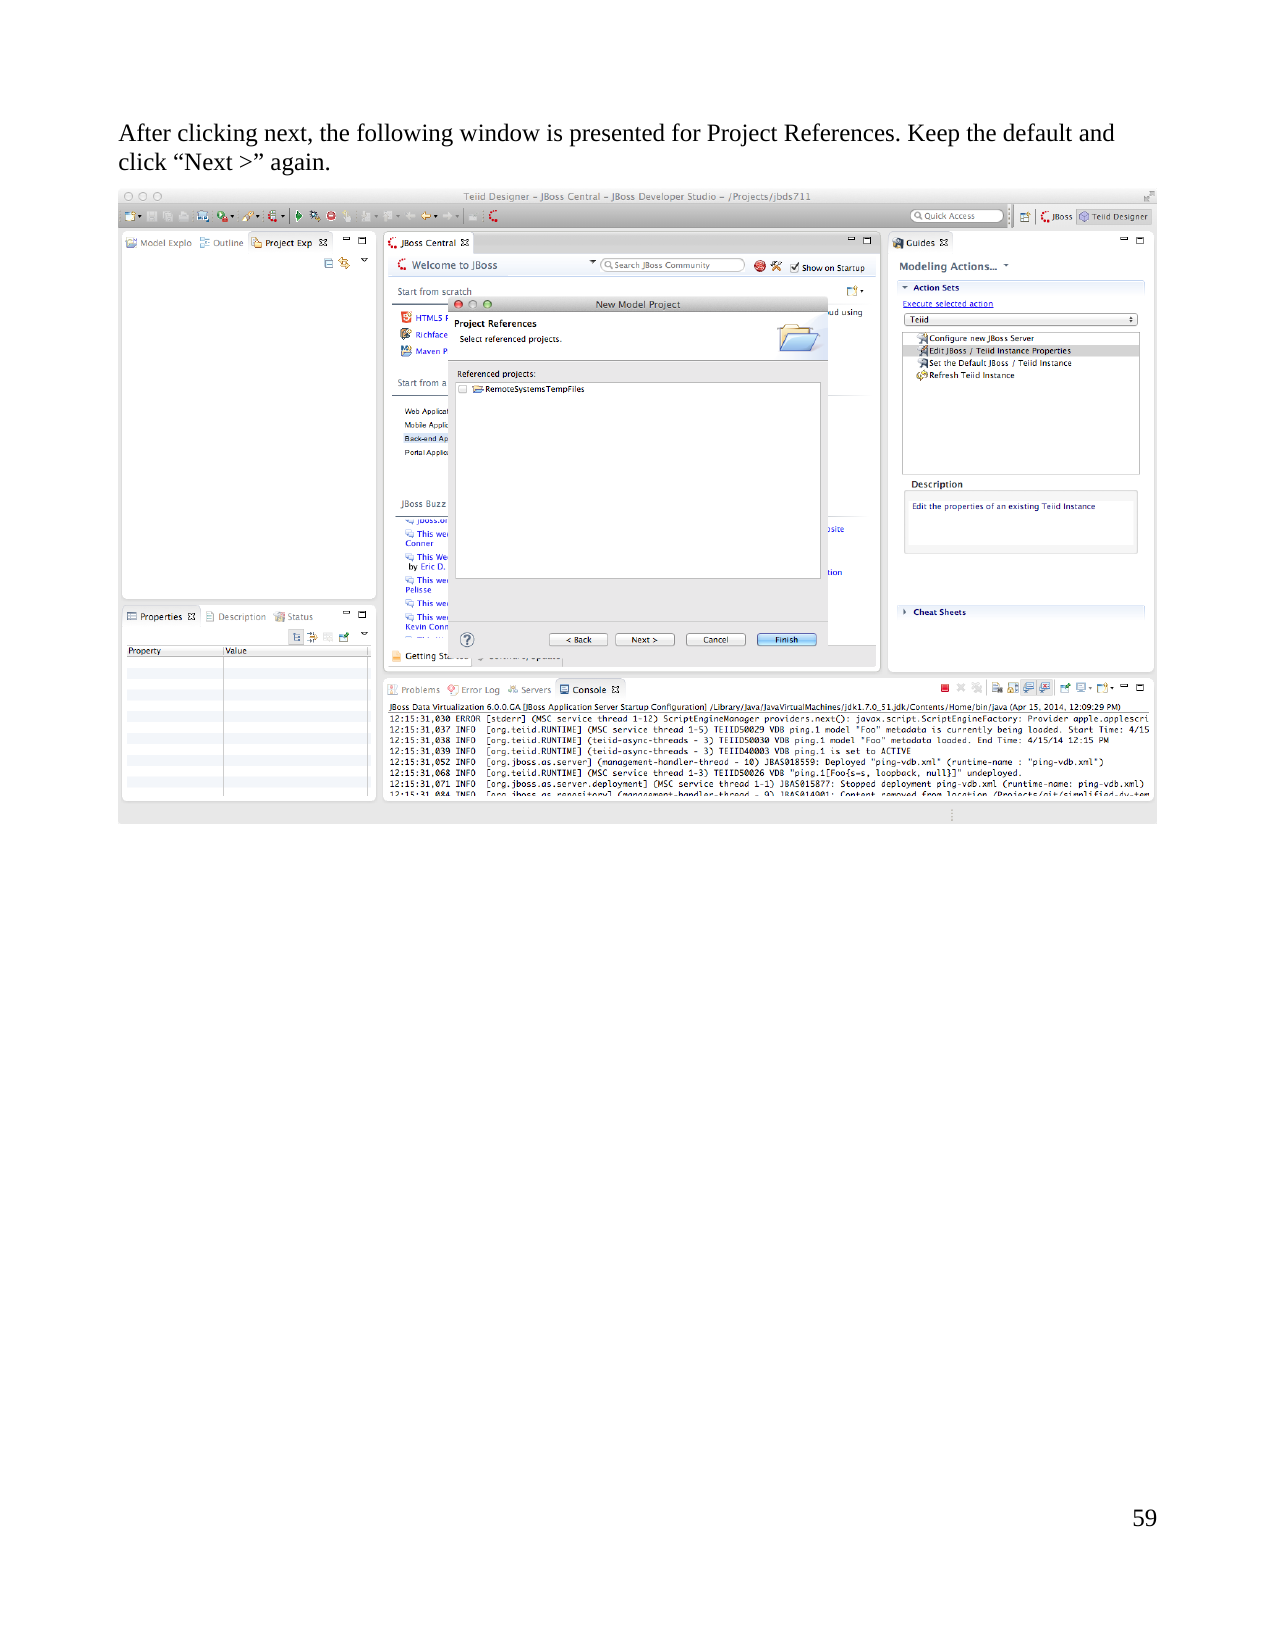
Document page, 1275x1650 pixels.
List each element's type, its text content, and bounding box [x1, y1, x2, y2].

text After clicking next, the following window is presented for Project References. Keep the default and click “Next >” again. [118, 118, 1157, 176]
picture [118, 188, 1157, 824]
